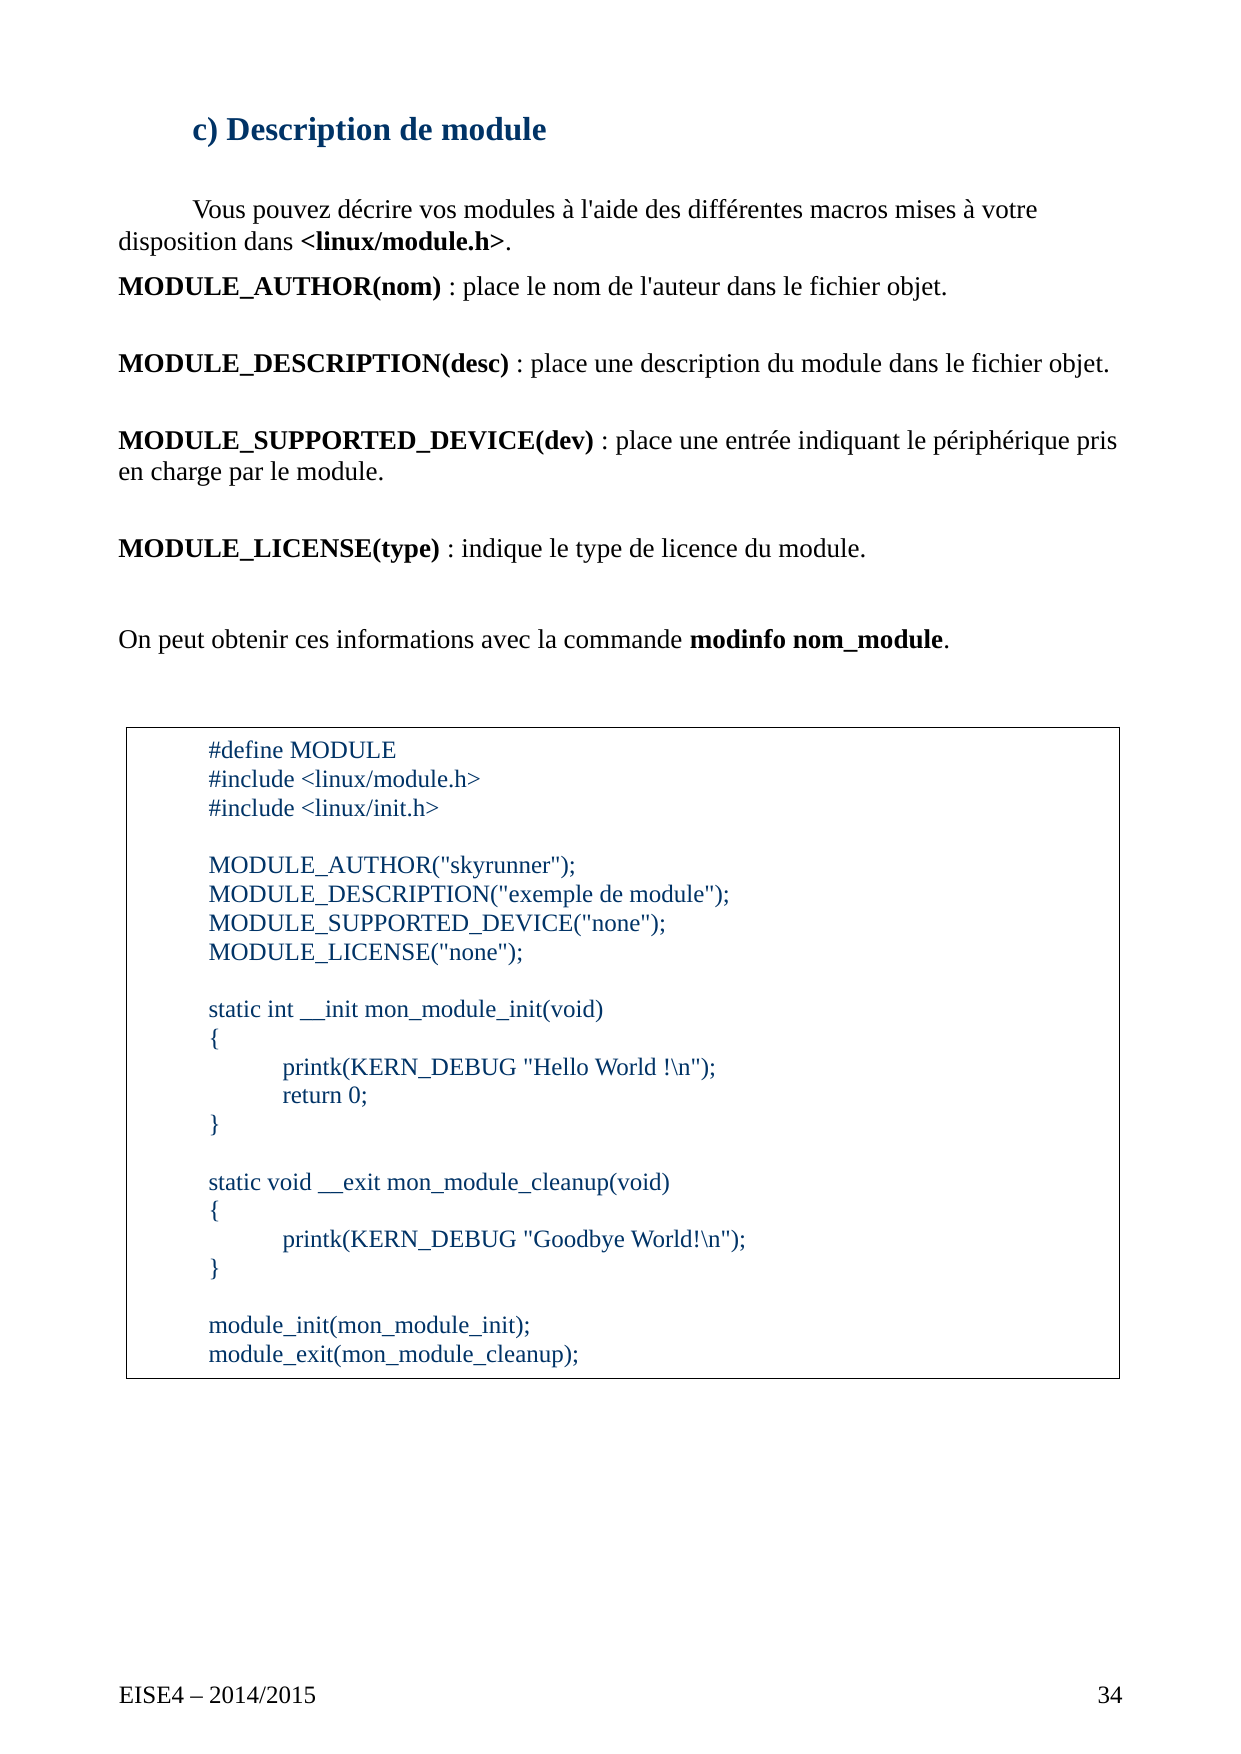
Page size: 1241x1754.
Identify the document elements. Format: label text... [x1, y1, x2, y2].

text MODULE_DESCRIPTION(desc) : place une description du module dans le fichier objet. [118, 347, 1122, 409]
text static void __exit mon_module_cleanup(void) [134, 1167, 1110, 1196]
text static int __init mon_module_init(void) [134, 994, 1110, 1023]
text #include <linux/init.h> [134, 793, 1110, 822]
text module_exit(mon_module_cleanup); [134, 1339, 1110, 1368]
text MODULE_SUPPORTED_DEVICE(dev) : place une entrée indiquant le périphérique pris en charge par le module. [118, 424, 1122, 517]
text MODULE_SUPPORTED_DEVICE("none"); [134, 908, 1110, 937]
text MODULE_LICENSE("none"); [134, 937, 1110, 966]
text c) Description de module [118, 109, 1122, 148]
text } [134, 1253, 1110, 1282]
text Vous pouvez décrire vos modules à l'aide des différentes macros mises à votre disposition dans <linux/module.h>. [118, 193, 1122, 256]
text #define MODULE [134, 736, 1110, 764]
text { [134, 1196, 1110, 1224]
text printk(KERN_DEBUG "Hello World !\n"); [134, 1052, 1110, 1081]
text { [134, 1023, 1110, 1052]
text MODULE_LICENSE(type) : indique le type de licence du module. [118, 532, 1122, 563]
text #include <linux/module.h> [134, 764, 1110, 793]
text On peut obtenir ces informations avec la commande modinfo nom_module. [118, 623, 1122, 655]
text MODULE_DESCRIPTION("exemple de module"); [134, 879, 1110, 908]
text module_init(mon_module_init); [134, 1311, 1110, 1339]
text printk(KERN_DEBUG "Goodbye World!\n"); [134, 1224, 1110, 1253]
text } [134, 1109, 1110, 1138]
text MODULE_AUTHOR(nom) : place le nom de l'auteur dans le fichier objet. [118, 270, 1122, 333]
text return 0; [134, 1081, 1110, 1109]
text MODULE_AUTHOR("skyrunner"); [134, 851, 1110, 879]
